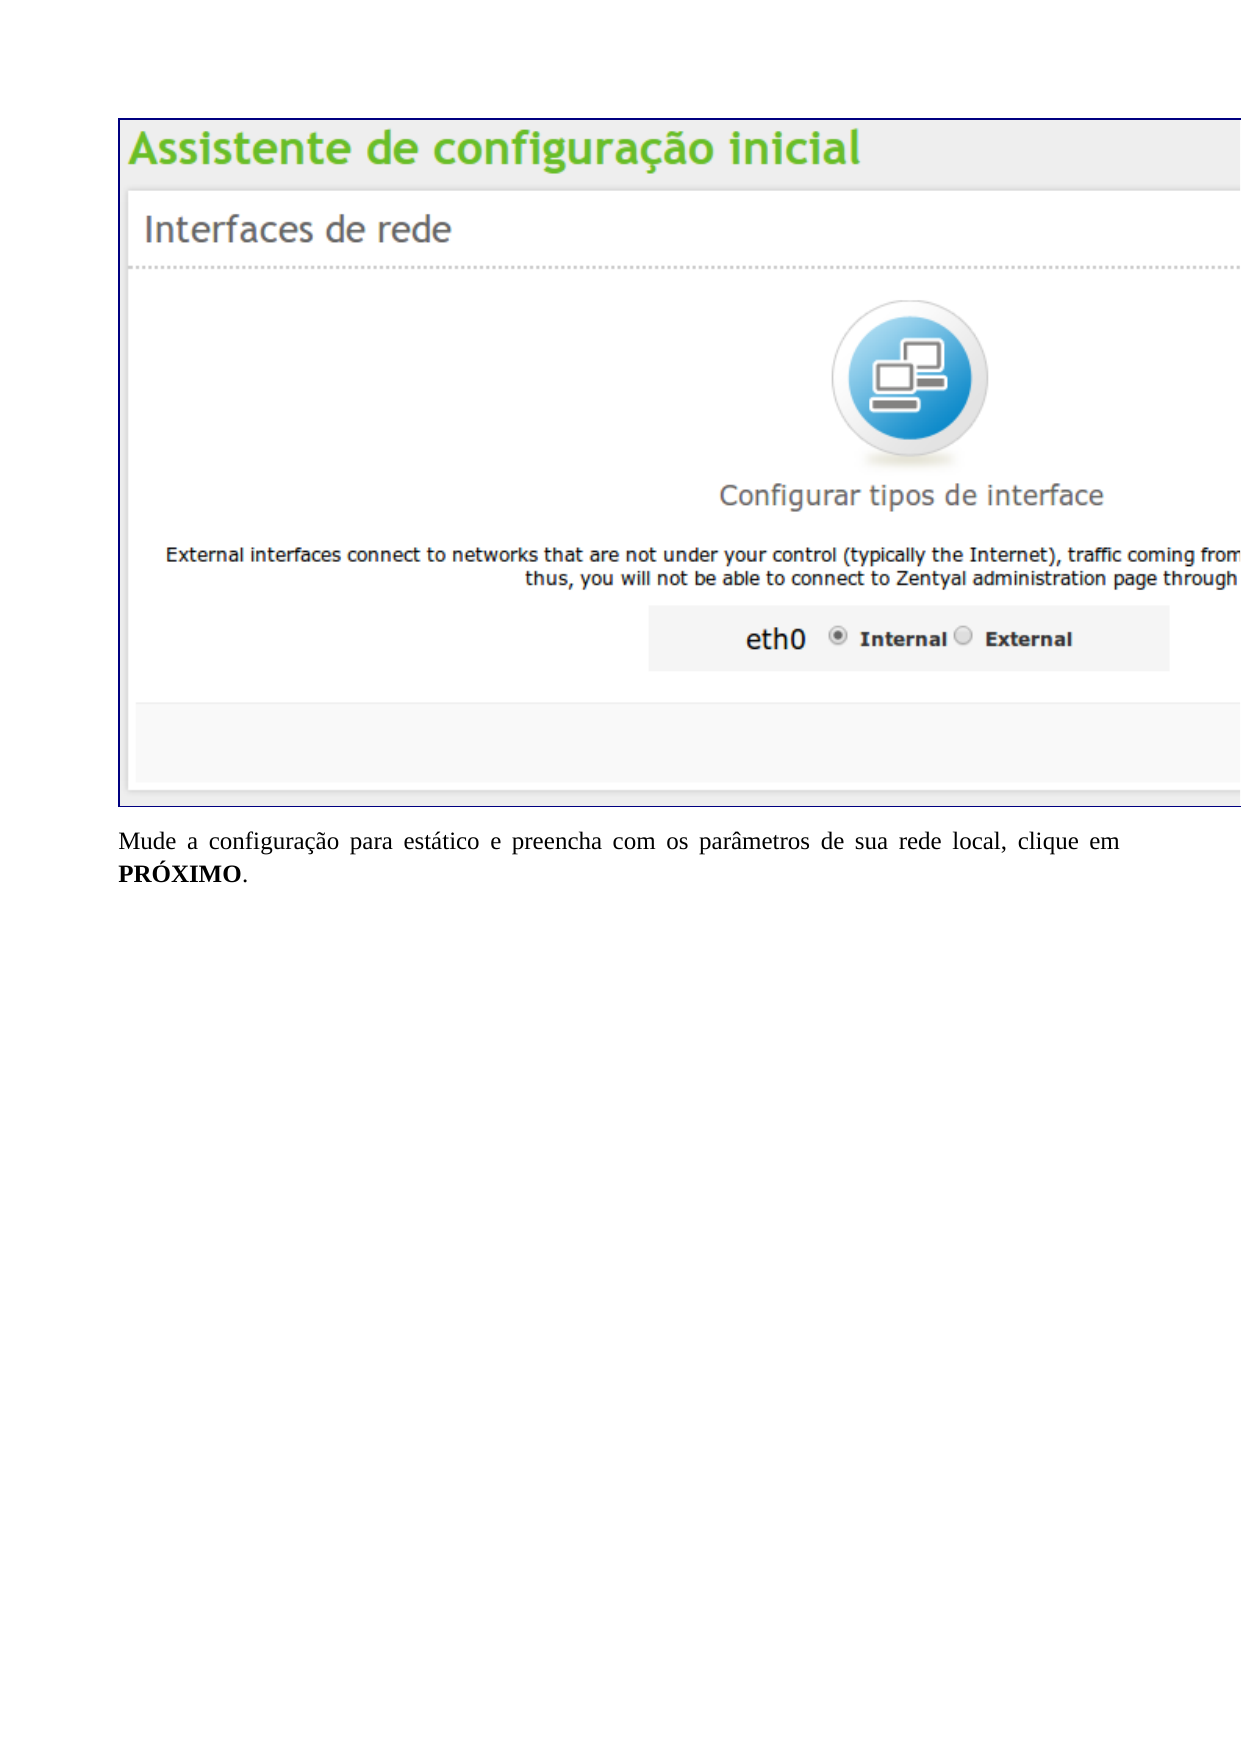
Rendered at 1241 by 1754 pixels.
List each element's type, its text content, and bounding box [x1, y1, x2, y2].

text Mude a configuração para estático e preencha com os parâmetros de sua rede local, clique em PRÓXIMO. [118, 826, 1122, 888]
picture [120, 120, 1241, 806]
